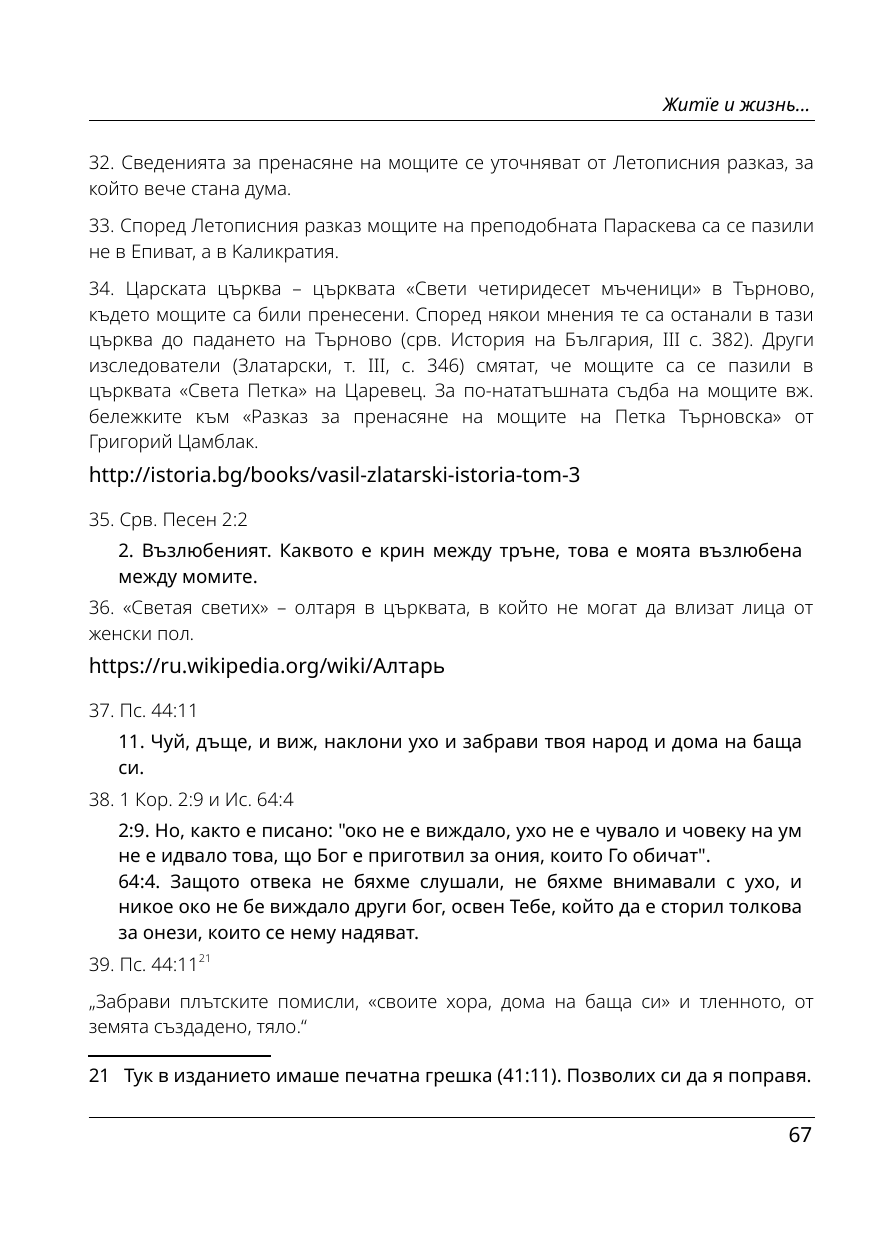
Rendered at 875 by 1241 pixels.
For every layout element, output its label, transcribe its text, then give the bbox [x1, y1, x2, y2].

text 39. Пс. 44:11 [88, 951, 815, 976]
text 2:9. Но, както е писано: "око не е виждало, ухо не е чувало и човеку на ум не е идвало това, що Бог е приготвил за ония, които Го обичат". [118, 817, 803, 868]
text http://istoria.bg/books/vasil-zlatarski-istoria-tom-3 [88, 460, 815, 488]
text „Забрави плътските помисли, «своите хора, дома на баща си» и тленното, от земята създадено, тяло.“ [88, 988, 815, 1039]
text 32. Сведенията за пренасяне на мощите се уточняват от Летописния разказ, за който вече стана дума. [88, 149, 815, 201]
text 35. Срв. Песен 2:2 [88, 506, 815, 531]
text 37. Пс. 44:11 [88, 697, 815, 723]
text https://ru.wikipedia.org/wiki/Алтарь [88, 651, 815, 680]
text Тук в изданието имаше печатна грешка (41:11). Позволих си да я поправя. [88, 1062, 815, 1088]
text 11. Чуй, дъще, и виж, наклони ухо и забрави твоя народ и дома на баща си. [118, 729, 803, 780]
text 2. Възлюбеният. Каквото е крин между тръне, това е моята възлюбена между момите. [118, 537, 803, 588]
text 34. Царската църква – църквата «Свети четиридесет мъченици» в Търново, където мощите са били пренесени. Според някои мнения те са останали в тази църква до падането на Търново (срв. История на България, III с. 382). Други изследователи (Златарски, т. III, с. 346) смятат, че мощите са се пазили в църквата «Света Петка» на Царевец. За по-нататъшната съдба на мощите вж. бележките към «Разказ за пренасяне на мощите на Петка Търновска» от Григорий Цамблак. [88, 275, 815, 454]
text 38. 1 Кор. 2:9 и Ис. 64:4 [88, 786, 815, 811]
text 36. «Светая светих» – олтаря в църквата, в който не могат да влизат лица от женски пол. [88, 594, 815, 645]
text 64:4. Защото отвека не бяхме слушали, не бяхме внимавали с ухо, и никое око не бе виждало други бог, освен Тебе, който да е сторил толкова за онези, които се нему надяват. [118, 868, 803, 945]
text 33. Според Летописния разказ мощите на преподобната Параскева са се пазили не в Епиват, а в Kаликратия. [88, 212, 815, 263]
